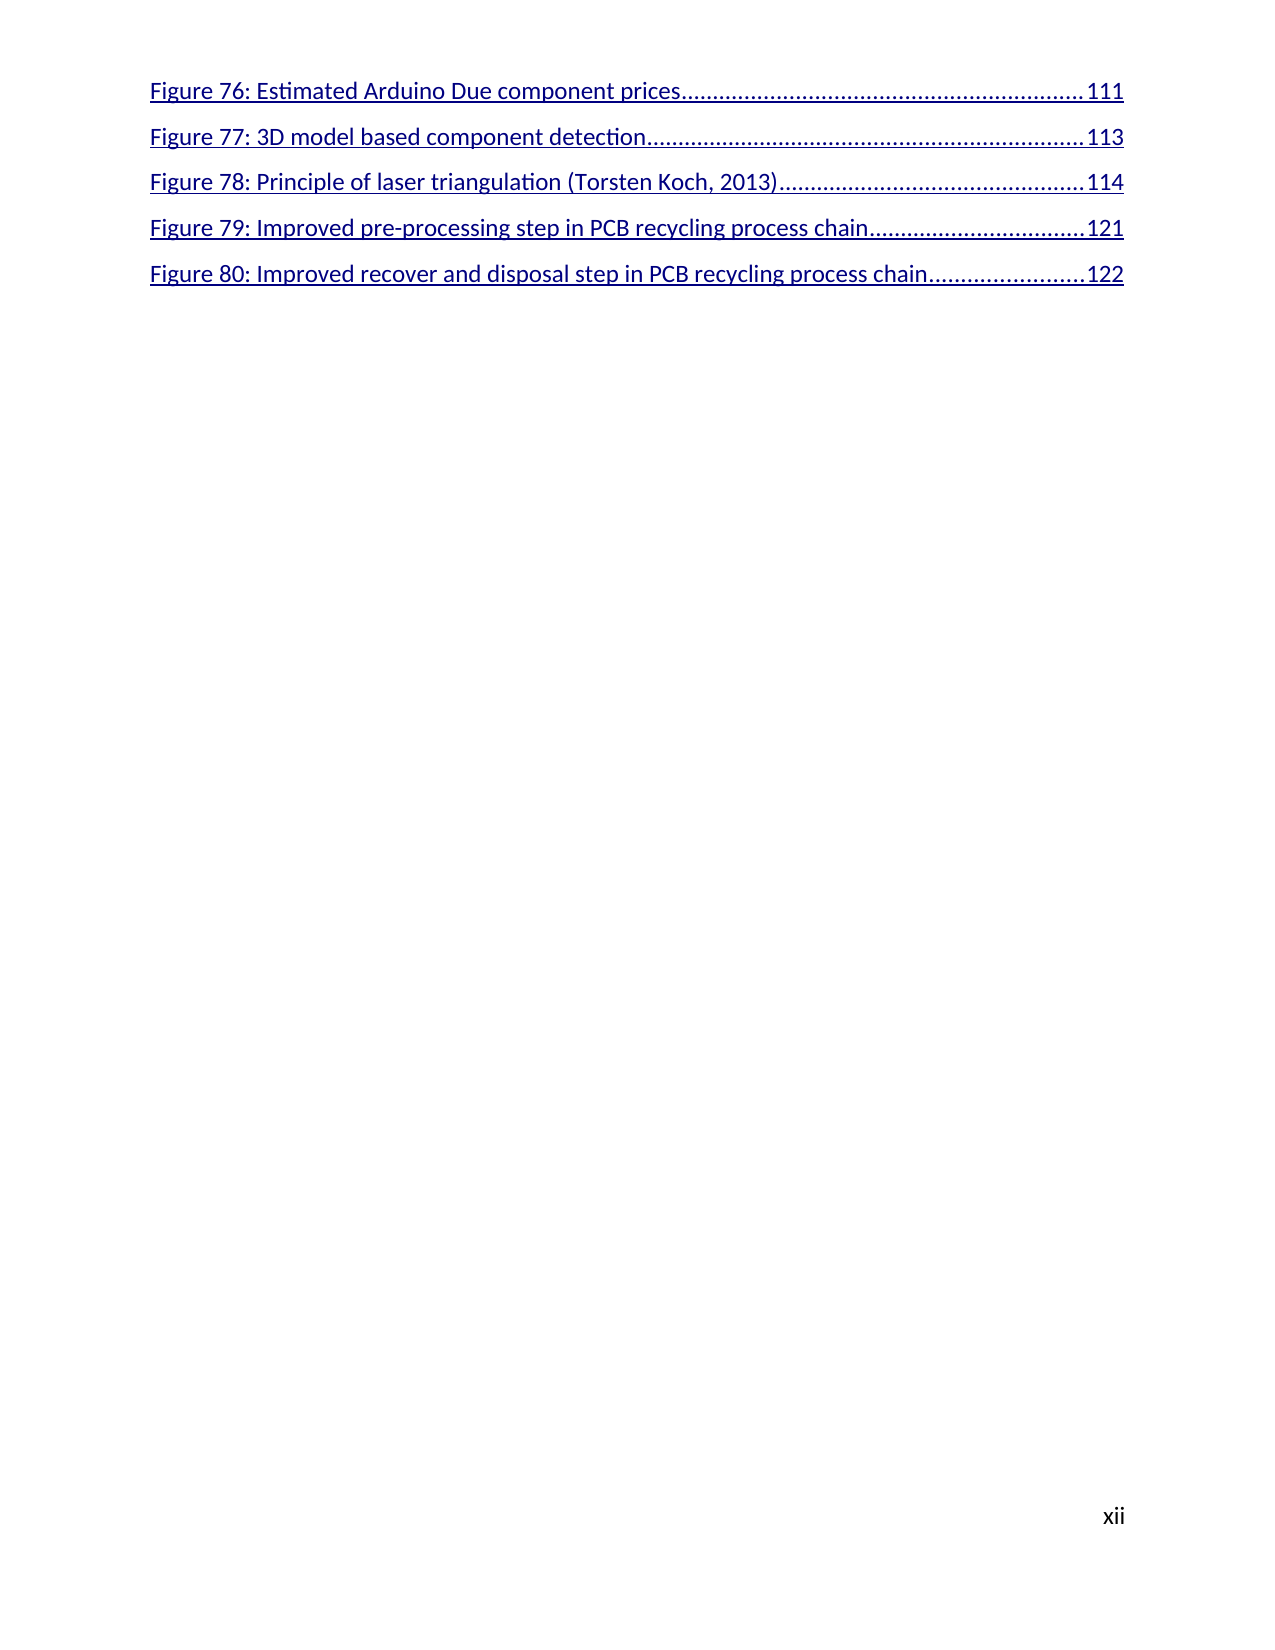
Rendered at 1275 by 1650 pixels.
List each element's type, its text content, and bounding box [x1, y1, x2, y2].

text Figure 76: Estimated Arduino Due component prices 111 [150, 75, 1125, 106]
text Figure 79: Improved pre-processing step in PCB recycling process chain 121 [150, 212, 1125, 243]
text Figure 77: 3D model based component detection 113 [150, 121, 1125, 151]
text Figure 78: Principle of laser triangulation (Torsten Koch, 2013) 114 [150, 166, 1125, 197]
text Figure 80: Improved recover and disposal step in PCB recycling process chain 122 [150, 258, 1125, 288]
